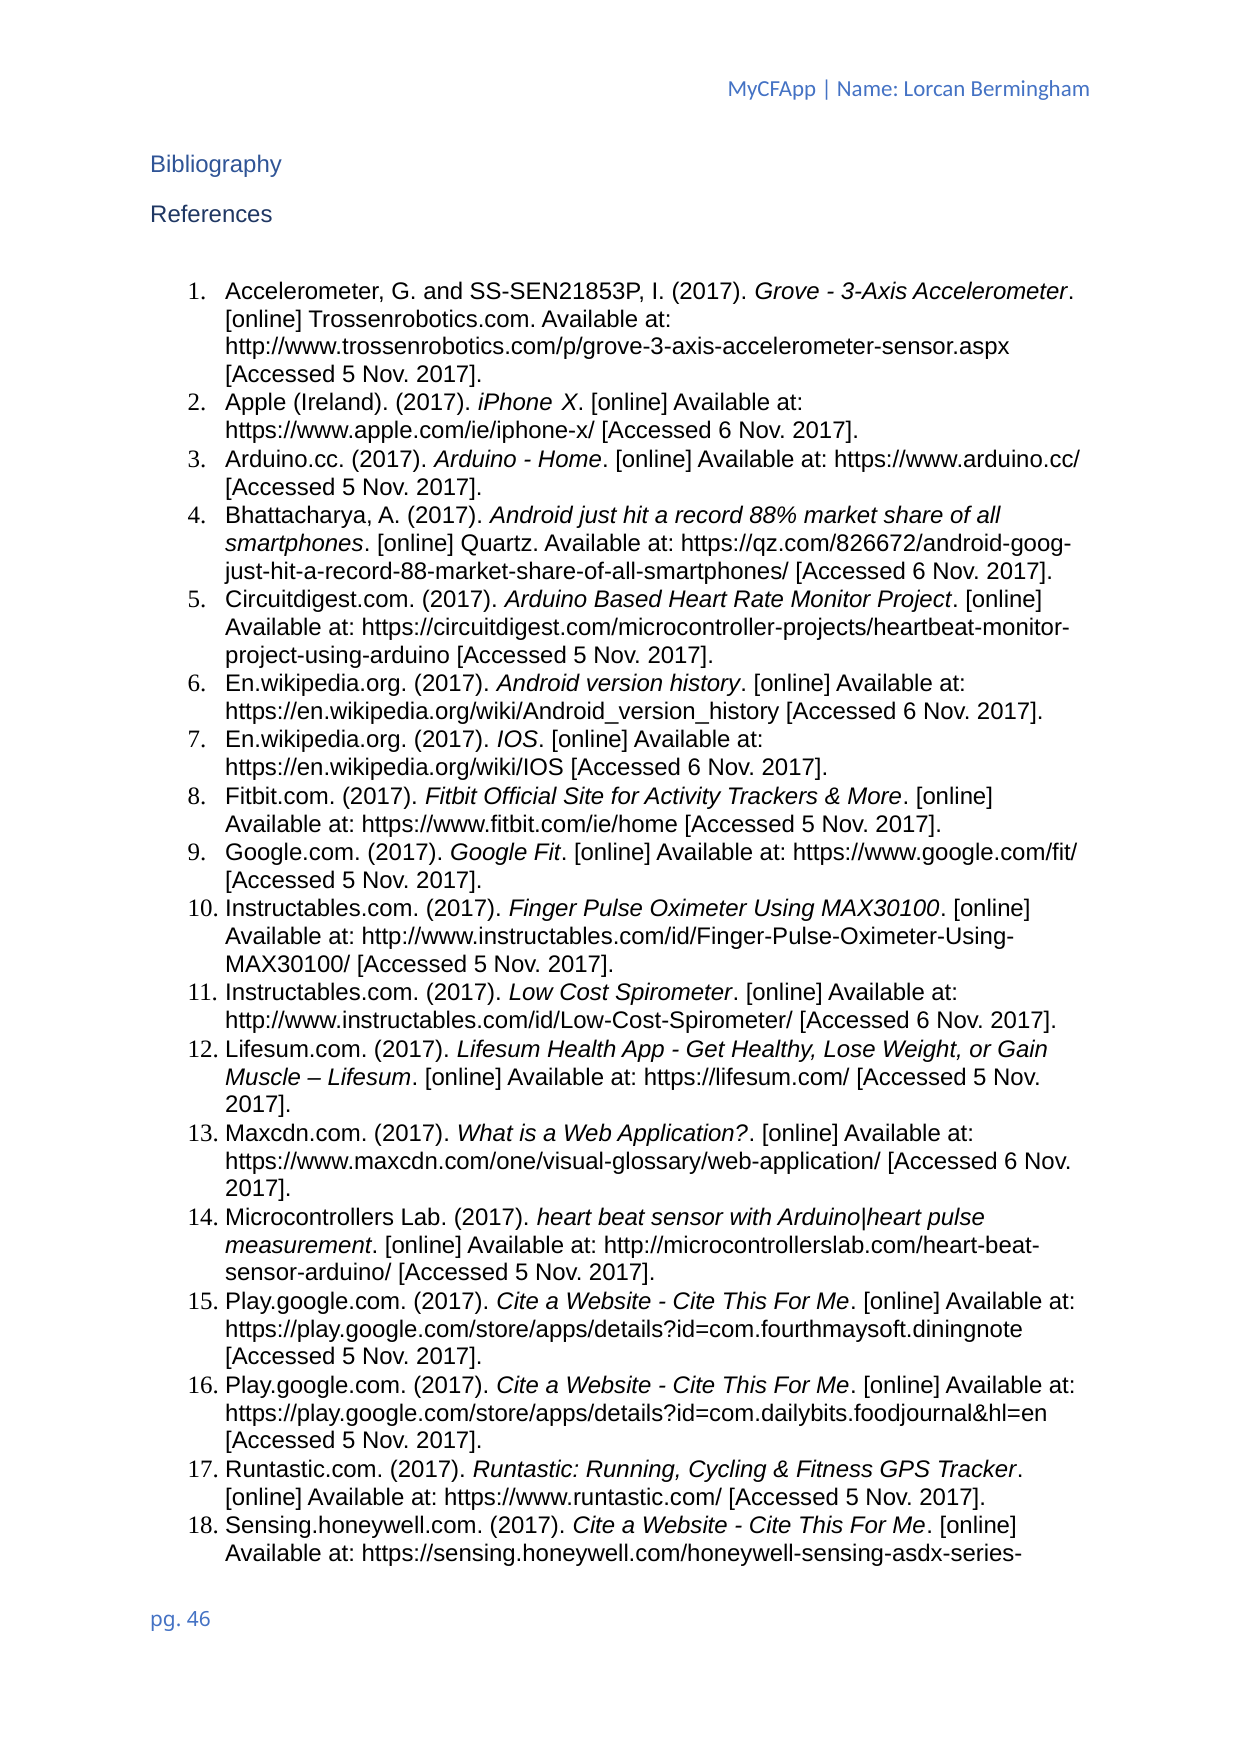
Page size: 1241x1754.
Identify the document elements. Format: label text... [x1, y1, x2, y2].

list Instructables.com. (2017). Low Cost Spirometer. [online] Available at: http://www.instructables.com/id/Low-Cost-Spirometer/ [Accessed 6 Nov. 2017]. [187, 977, 1090, 1034]
text Bibliography [150, 150, 1090, 178]
list Apple (Ireland). (2017). iPhone X. [online] Available at: https://www.apple.com/ie/iphone-x/ [Accessed 6 Nov. 2017]. [187, 387, 1090, 444]
list Google.com. (2017). Google Fit. [online] Available at: https://www.google.com/fit/ [Accessed 5 Nov. 2017]. [187, 837, 1090, 893]
subtitle References [150, 200, 1090, 228]
list Instructables.com. (2017). Finger Pulse Oximeter Using MAX30100. [online] Available at: http://www.instructables.com/id/Finger-Pulse-Oximeter-Using-MAX30100/ [Accessed 5 Nov. 2017]. [187, 893, 1090, 977]
list Play.google.com. (2017). Cite a Website - Cite This For Me. [online] Available at: https://play.google.com/store/apps/details?id=com.dailybits.foodjournal&hl=en [Accessed 5 Nov. 2017]. [187, 1370, 1090, 1454]
list Fitbit.com. (2017). Fitbit Official Site for Activity Trackers & More. [online] Available at: https://www.fitbit.com/ie/home [Accessed 5 Nov. 2017]. [187, 781, 1090, 837]
list Runtastic.com. (2017). Runtastic: Running, Cycling & Fitness GPS Tracker. [online] Available at: https://www.runtastic.com/ [Accessed 5 Nov. 2017]. [187, 1454, 1090, 1510]
list Play.google.com. (2017). Cite a Website - Cite This For Me. [online] Available at: https://play.google.com/store/apps/details?id=com.fourthmaysoft.diningnote [Accessed 5 Nov. 2017]. [187, 1286, 1090, 1370]
list Bhattacharya, A. (2017). Android just hit a record 88% market share of all smartphones. [online] Quartz. Available at: https://qz.com/826672/android-goog-just-hit-a-record-88-market-share-of-all-smartphones/ [Accessed 6 Nov. 2017]. [187, 500, 1090, 584]
list Maxcdn.com. (2017). What is a Web Application?. [online] Available at: https://www.maxcdn.com/one/visual-glossary/web-application/ [Accessed 6 Nov. 2017]. [187, 1118, 1090, 1202]
list En.wikipedia.org. (2017). IOS. [online] Available at: https://en.wikipedia.org/wiki/IOS [Accessed 6 Nov. 2017]. [187, 724, 1090, 781]
list Lifesum.com. (2017). Lifesum Health App - Get Healthy, Lose Weight, or Gain Muscle – Lifesum. [online] Available at: https://lifesum.com/ [Accessed 5 Nov. 2017]. [187, 1034, 1090, 1118]
list En.wikipedia.org. (2017). Android version history. [online] Available at: https://en.wikipedia.org/wiki/Android_version_history [Accessed 6 Nov. 2017]. [187, 668, 1090, 724]
list Accelerometer, G. and SS-SEN21853P, I. (2017). Grove - 3-Axis Accelerometer. [online] Trossenrobotics.com. Available at: http://www.trossenrobotics.com/p/grove-3-axis-accelerometer-sensor.aspx [Accessed 5 Nov. 2017]. [187, 276, 1090, 387]
list Sensing.honeywell.com. (2017). Cite a Website - Cite This For Me. [online] Available at: https://sensing.honeywell.com/honeywell-sensing-asdx-series- [187, 1510, 1090, 1566]
list Microcontrollers Lab. (2017). heart beat sensor with Arduino|heart pulse measurement. [online] Available at: http://microcontrollerslab.com/heart-beat-sensor-arduino/ [Accessed 5 Nov. 2017]. [187, 1202, 1090, 1286]
list Circuitdigest.com. (2017). Arduino Based Heart Rate Monitor Project. [online] Available at: https://circuitdigest.com/microcontroller-projects/heartbeat-monitor-project-using-arduino [Accessed 5 Nov. 2017]. [187, 584, 1090, 668]
list Arduino.cc. (2017). Arduino - Home. [online] Available at: https://www.arduino.cc/ [Accessed 5 Nov. 2017]. [187, 444, 1090, 500]
